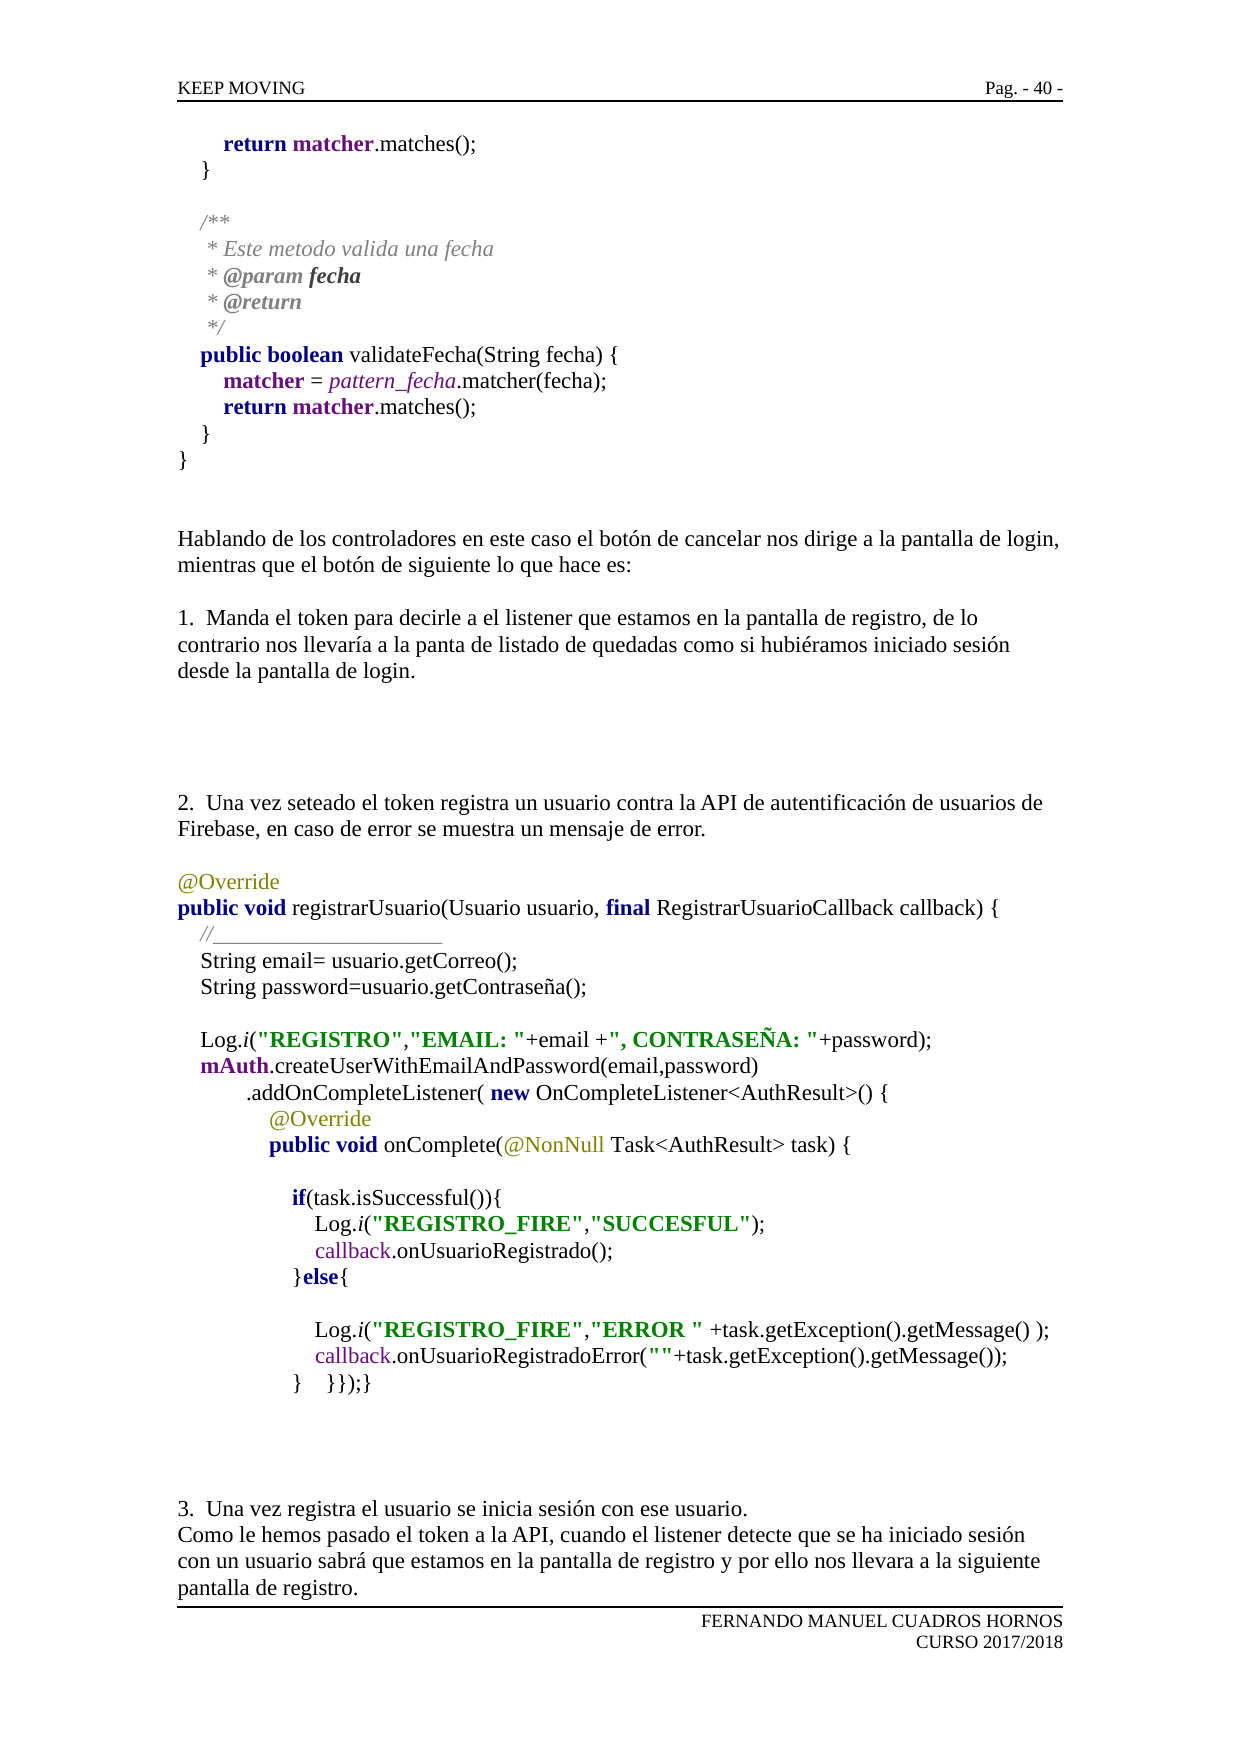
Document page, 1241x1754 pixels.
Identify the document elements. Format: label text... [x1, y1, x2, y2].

text 3. Una vez registra el usuario se inicia sesión con ese usuario. [177, 1495, 1063, 1521]
text Como le hemos pasado el token a la API, cuando el listener detecte que se ha iniciado sesión con un usuario sabrá que estamos en la pantalla de registro y por ello nos llevara a la siguiente pantalla de registro. [177, 1521, 1063, 1600]
text return matcher.matches(); } /** * Este metodo valida una fecha * @param fecha * @return */ public boolean validateFecha(String fecha) { matcher = pattern_fecha.matcher(fecha); return matcher.matches(); } } [177, 130, 1063, 472]
text @Override public void registrarUsuario(Usuario usuario, final RegistrarUsuarioCallback callback) { //____________________ String email= usuario.getCorreo(); String password=usuario.getContraseña(); Log.i("REGISTRO","EMAIL: "+email +", CONTRASEÑA: "+password); mAuth.createUserWithEmailAndPassword(email,password) .addOnCompleteListener( new OnCompleteListener<AuthResult>() { @Override public void onComplete(@NonNull Task<AuthResult> task) { if(task.isSuccessful()){ Log.i("REGISTRO_FIRE","SUCCESFUL"); callback.onUsuarioRegistrado(); }else{ Log.i("REGISTRO_FIRE","ERROR " +task.getException().getMessage() ); callback.onUsuarioRegistradoError(""+task.getException().getMessage()); } }});} [177, 868, 1063, 1421]
text 2. Una vez seteado el token registra un usuario contra la API de autentificación de usuarios de Firebase, en caso de error se muestra un mensaje de error. [177, 789, 1063, 841]
text 1. Manda el token para decirle a el listener que estamos en la pantalla de registro, de lo contrario nos llevaría a la panta de listado de quedadas como si hubiéramos iniciado sesión desde la pantalla de login. [177, 604, 1063, 683]
text Hablando de los controladores en este caso el botón de cancelar nos dirige a la pantalla de login, mientras que el botón de siguiente lo que hace es: [177, 525, 1063, 578]
